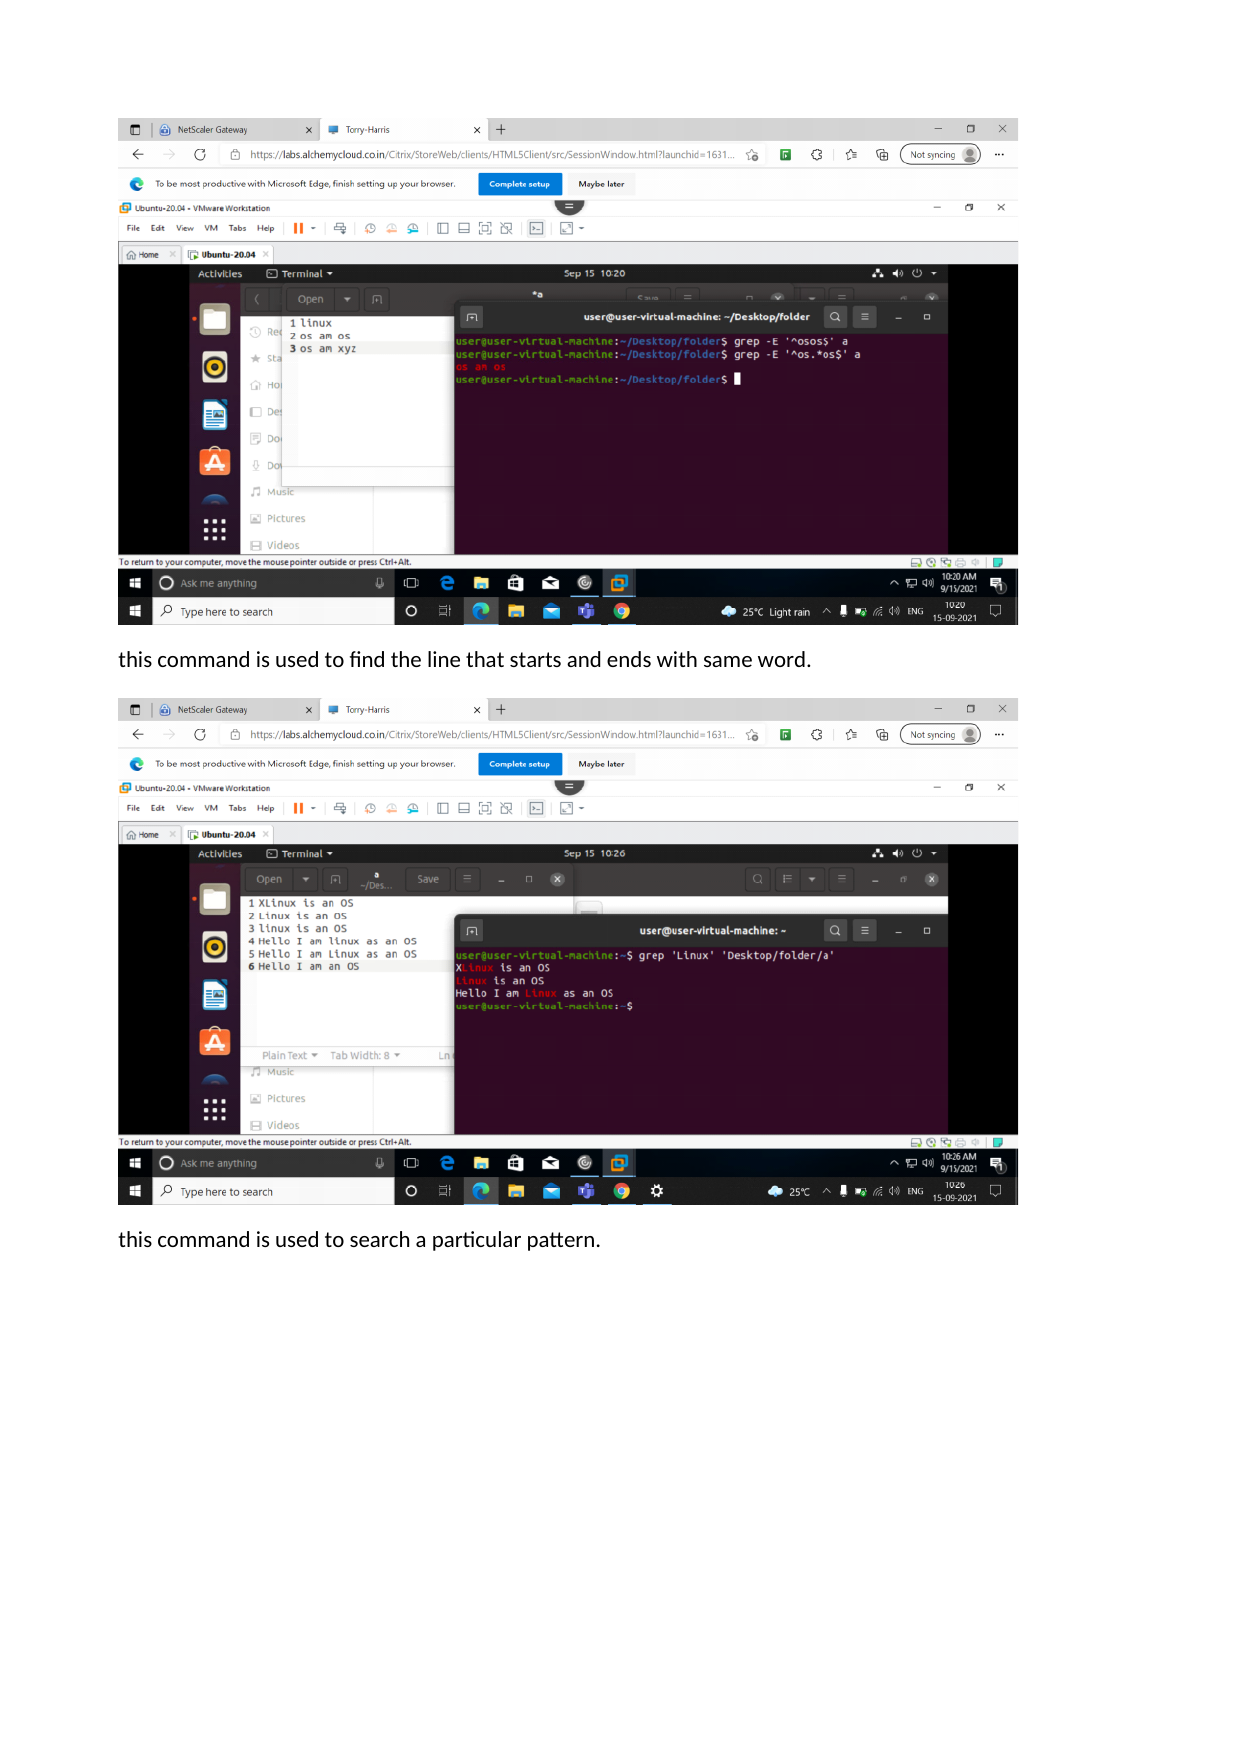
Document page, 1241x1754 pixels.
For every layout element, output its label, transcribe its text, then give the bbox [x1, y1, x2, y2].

text this command is used to search a particular pattern. [118, 1225, 1122, 1253]
text this command is used to find the line that starts and ends with same word. [118, 645, 1122, 673]
